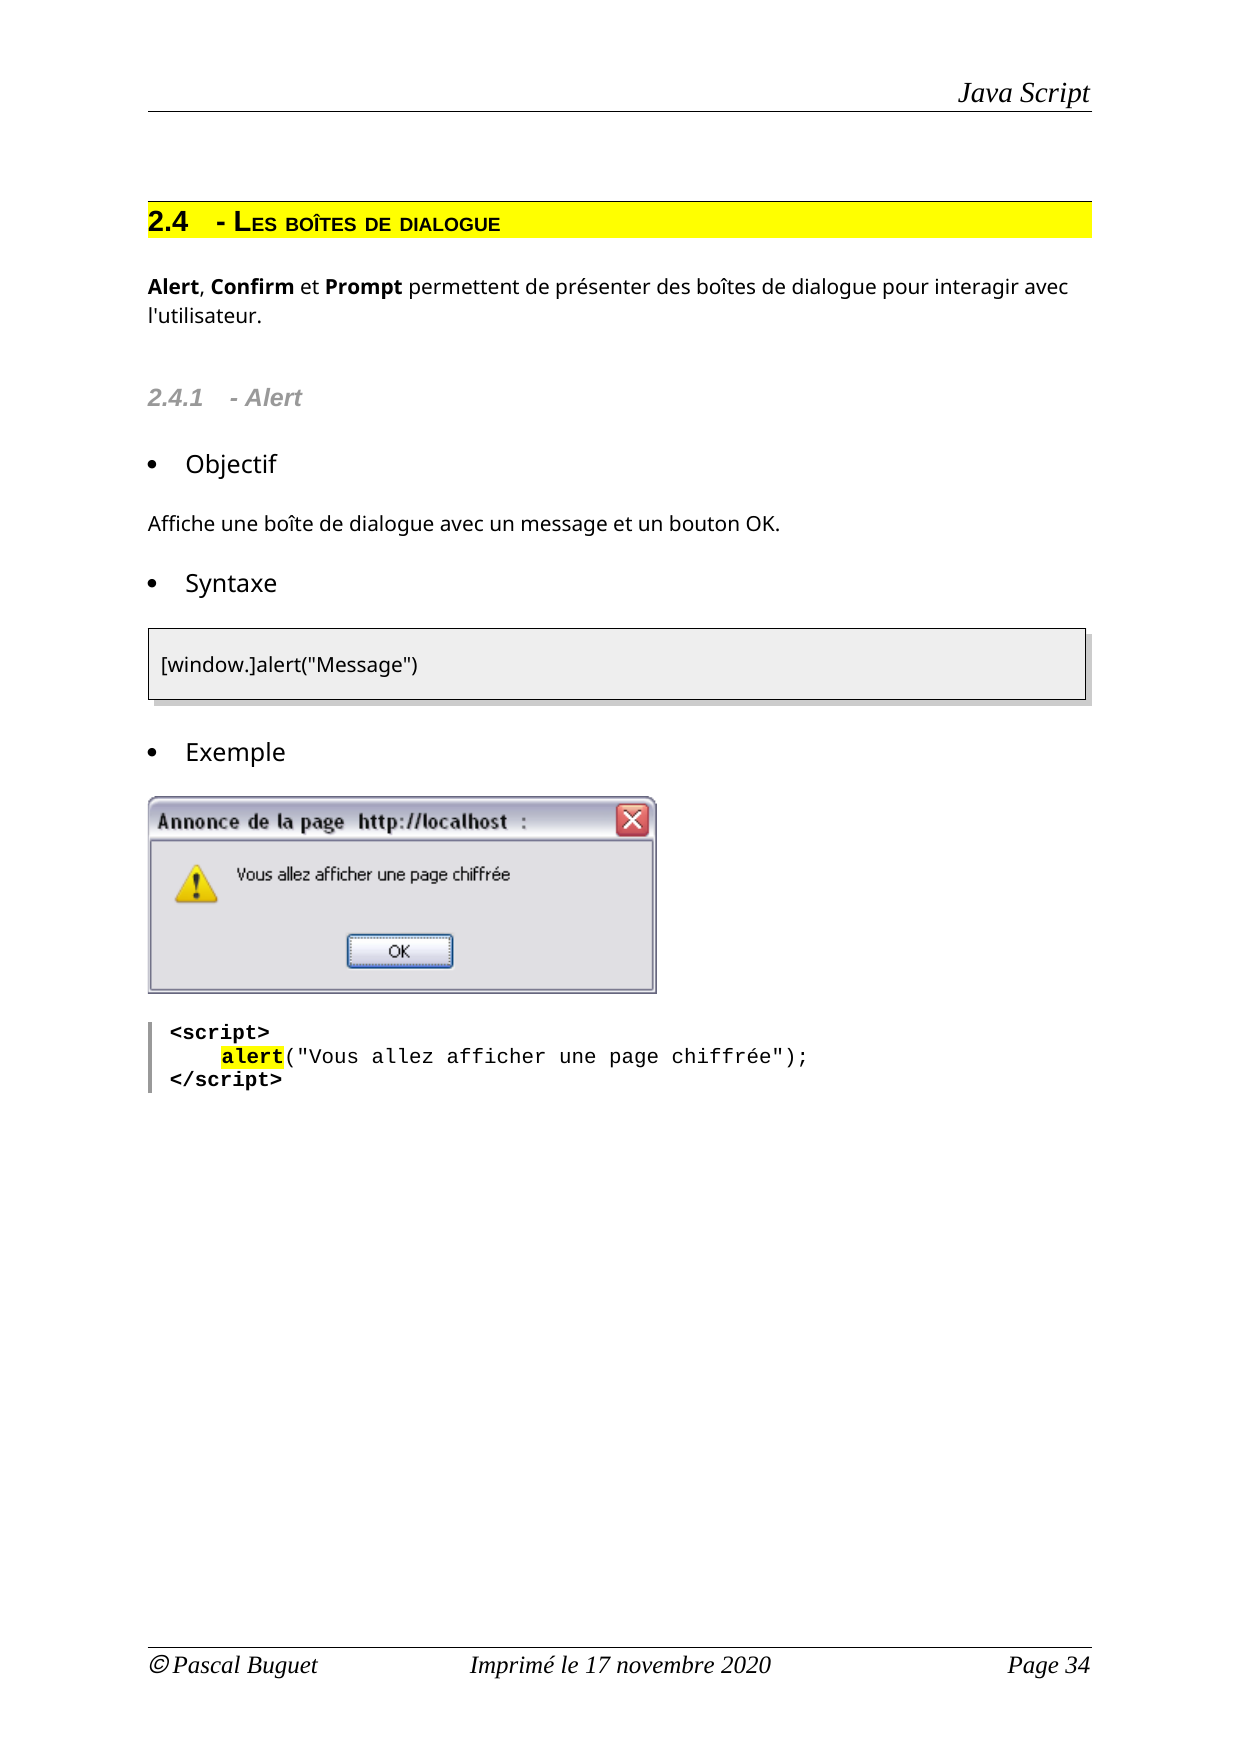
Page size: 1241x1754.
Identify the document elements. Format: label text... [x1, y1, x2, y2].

text alert("Vous allez afficher une page chiffrée"); [152, 1046, 1092, 1069]
text Alert, Confirm et Prompt permettent de présenter des boîtes de dialogue pour interagir avec l'utilisateur. [148, 272, 1092, 329]
text <script> [152, 1022, 1092, 1046]
text [window.]alert("Message") [149, 629, 1085, 699]
text </script> [152, 1069, 1092, 1093]
list Exemple [148, 734, 1092, 768]
subtitle - Les boîtes de dialogue [148, 202, 1092, 238]
list Objectif [148, 446, 1092, 480]
text Affiche une boîte de dialogue avec un message et un bouton OK. [148, 509, 1092, 537]
list Syntaxe [148, 566, 1092, 600]
subtitle - Alert [148, 383, 1092, 412]
picture [147, 796, 657, 994]
